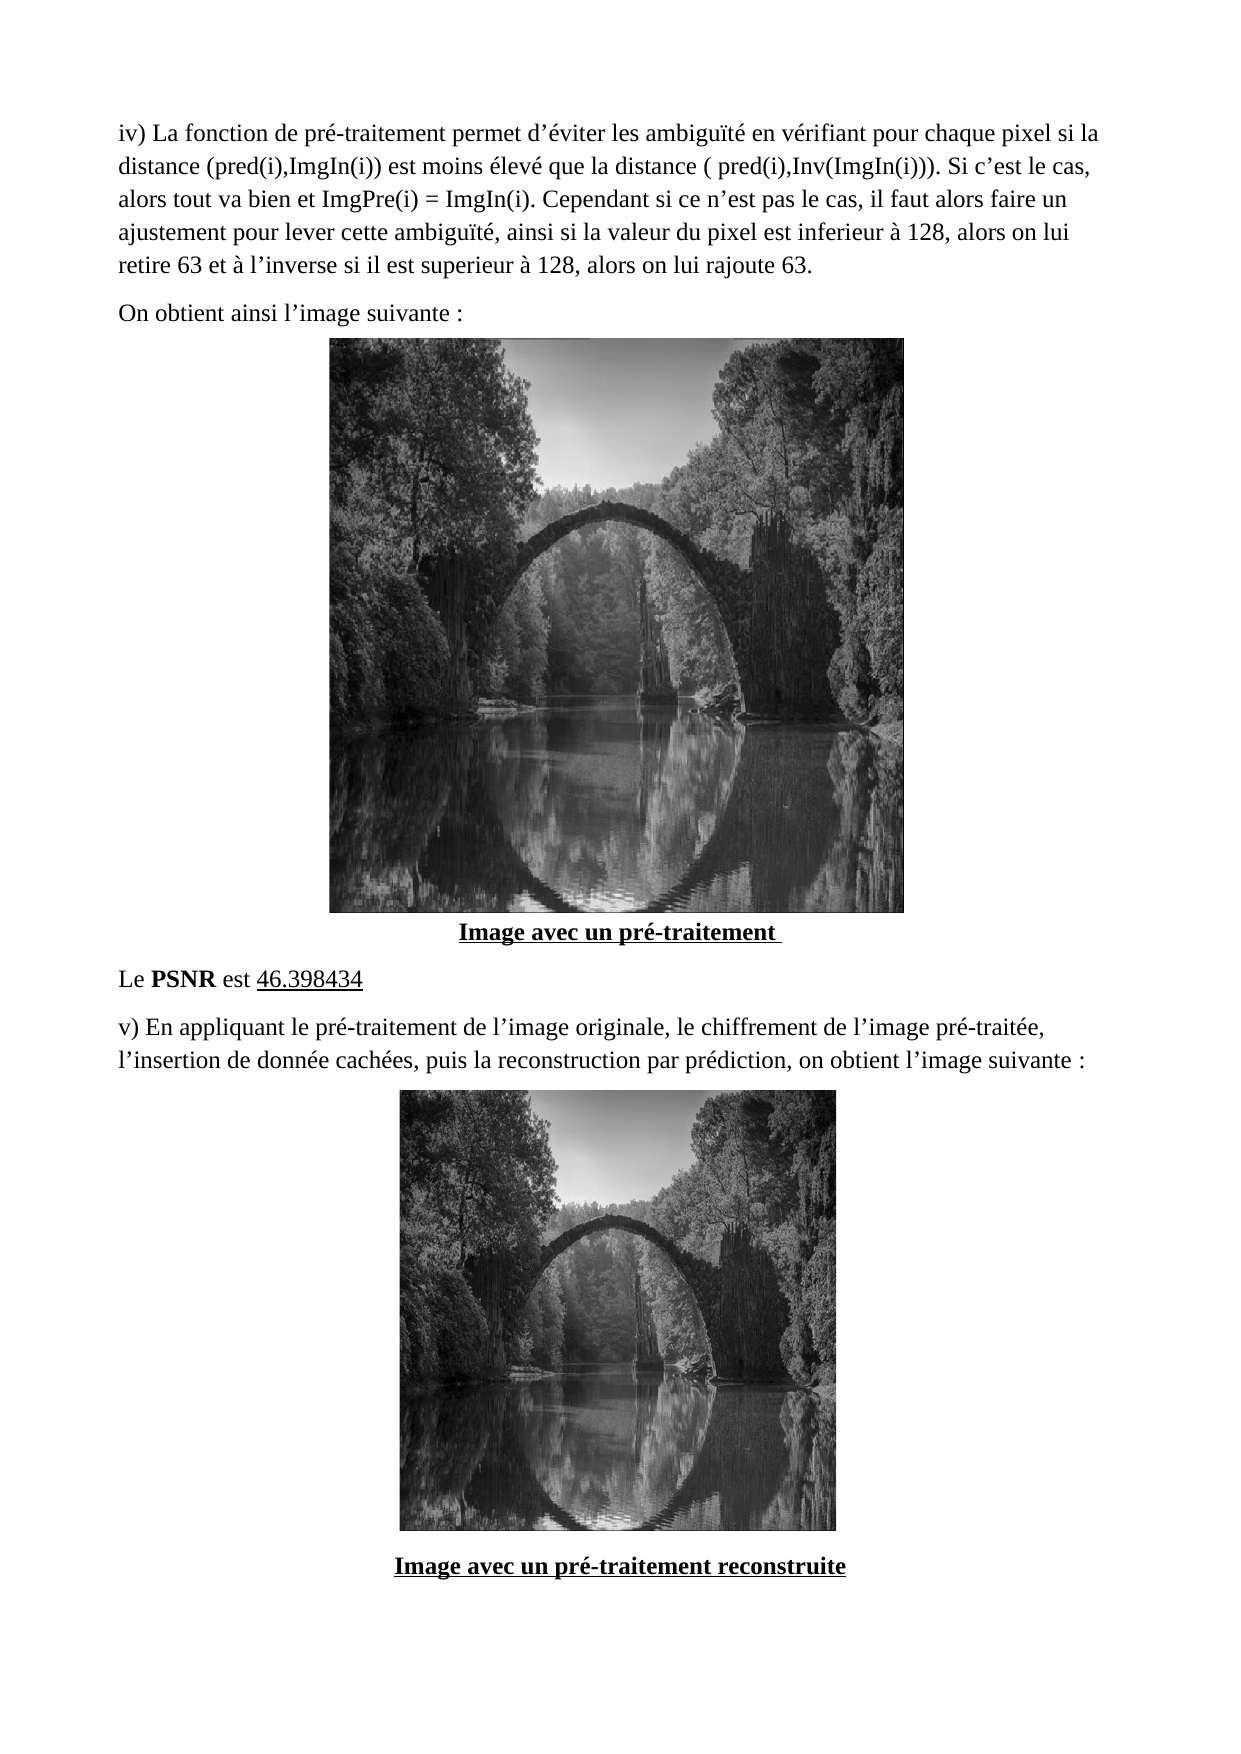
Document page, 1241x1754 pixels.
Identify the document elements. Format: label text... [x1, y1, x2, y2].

text On obtient ainsi l’image suivante : [118, 298, 1122, 327]
text Image avec un pré-traitement [118, 917, 1122, 945]
picture [399, 1090, 837, 1531]
text v) En appliquant le pré-traitement de l’image originale, le chiffrement de l’image pré-traitée, l’insertion de donnée cachées, puis la reconstruction par prédiction, on obtient l’image suivante : [118, 1012, 1122, 1074]
picture [329, 338, 904, 913]
text iv) La fonction de pré-traitement permet d’éviter les ambiguïté en vérifiant pour chaque pixel si la distance (pred(i),ImgIn(i)) est moins élevé que la distance ( pred(i),Inv(ImgIn(i))). Si c’est le cas, alors tout va bien et ImgPre(i) = ImgIn(i). Cependant si ce n’est pas le cas, il faut alors faire un ajustement pour lever cette ambiguïté, ainsi si la valeur du pixel est inferieur à 128, alors on lui retire 63 et à l’inverse si il est superieur à 128, alors on lui rajoute 63. [118, 118, 1122, 279]
text Image avec un pré-traitement reconstruite [118, 1551, 1122, 1580]
text Le PSNR est 46.398434 [118, 964, 1122, 993]
